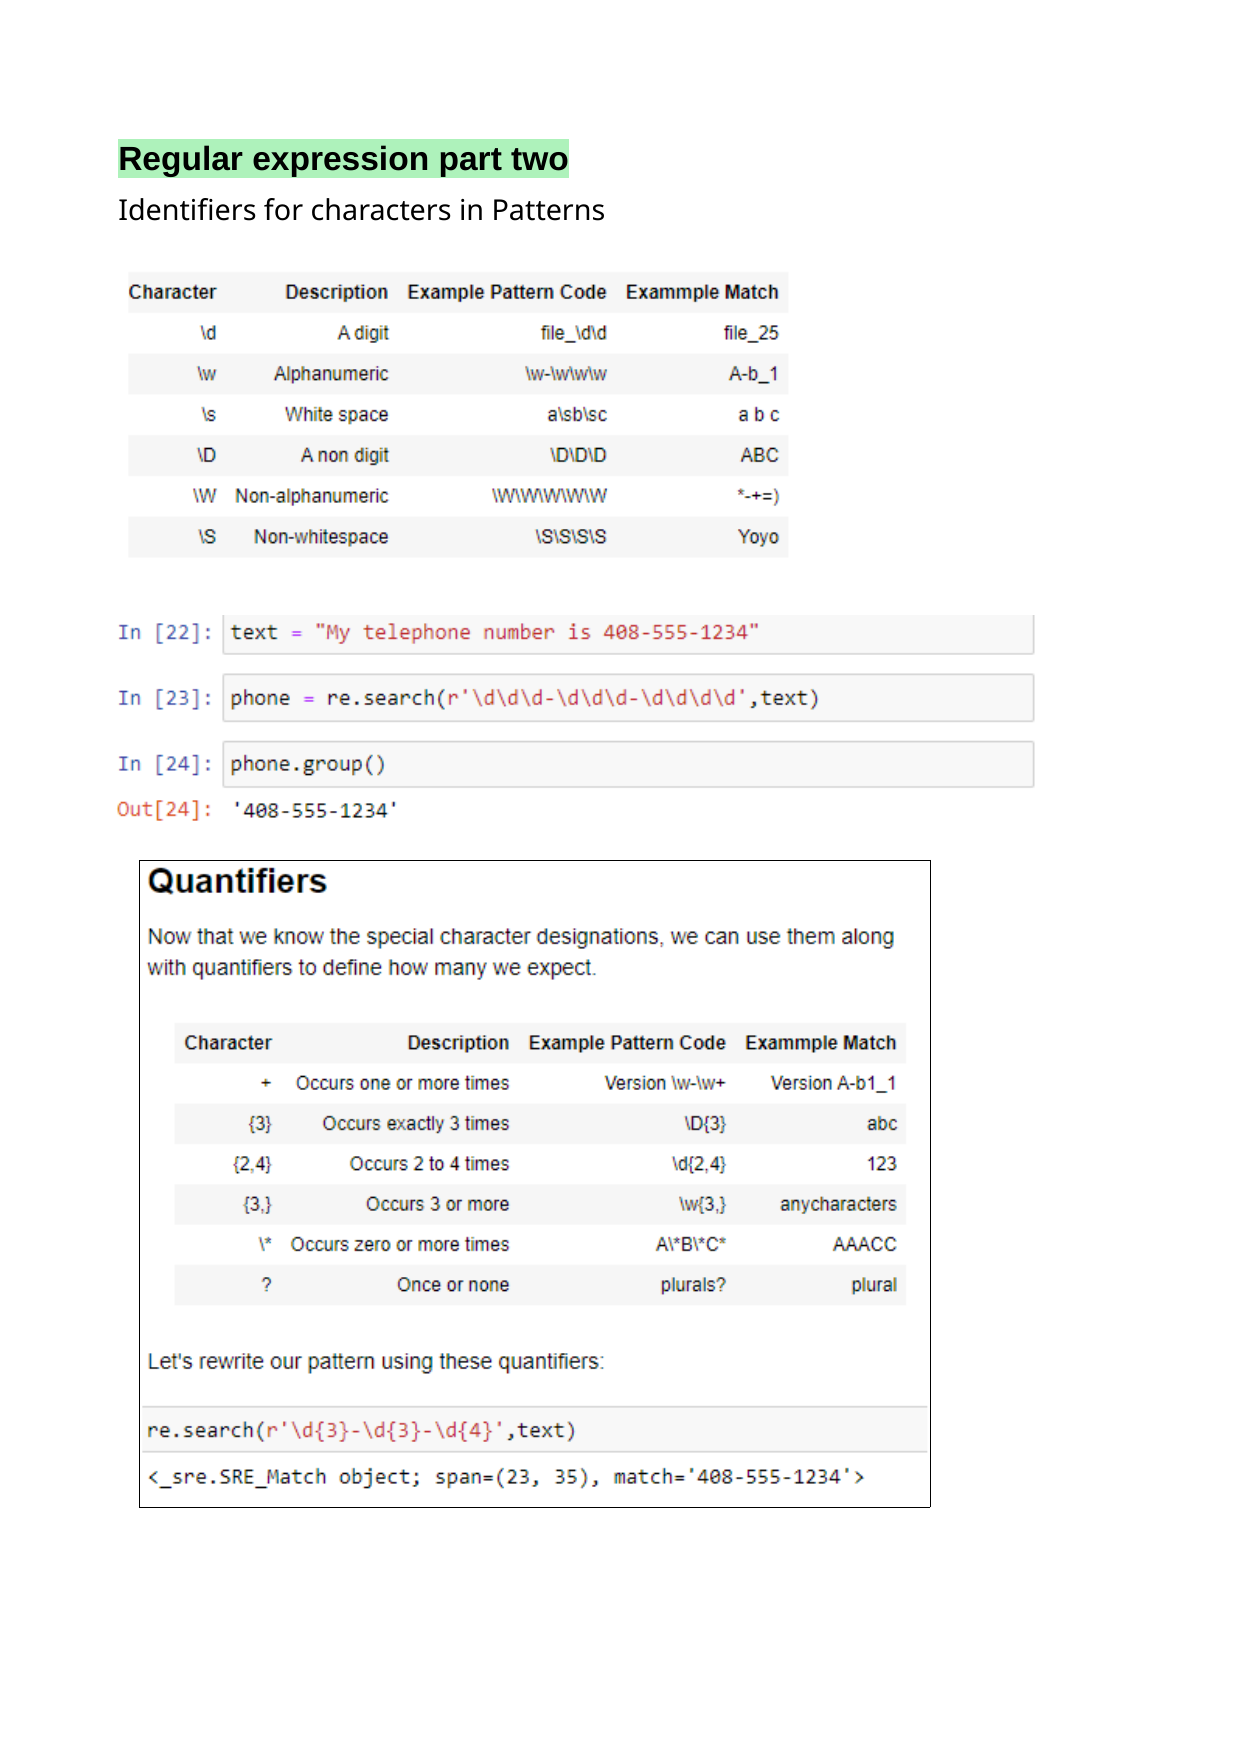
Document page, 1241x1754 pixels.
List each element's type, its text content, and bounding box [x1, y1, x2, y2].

picture [142, 862, 928, 1504]
subtitle Regular expression part two [569, 139, 1122, 178]
picture [128, 252, 856, 586]
picture [96, 615, 1041, 846]
text Identifiers for characters in Patterns [118, 190, 1122, 229]
